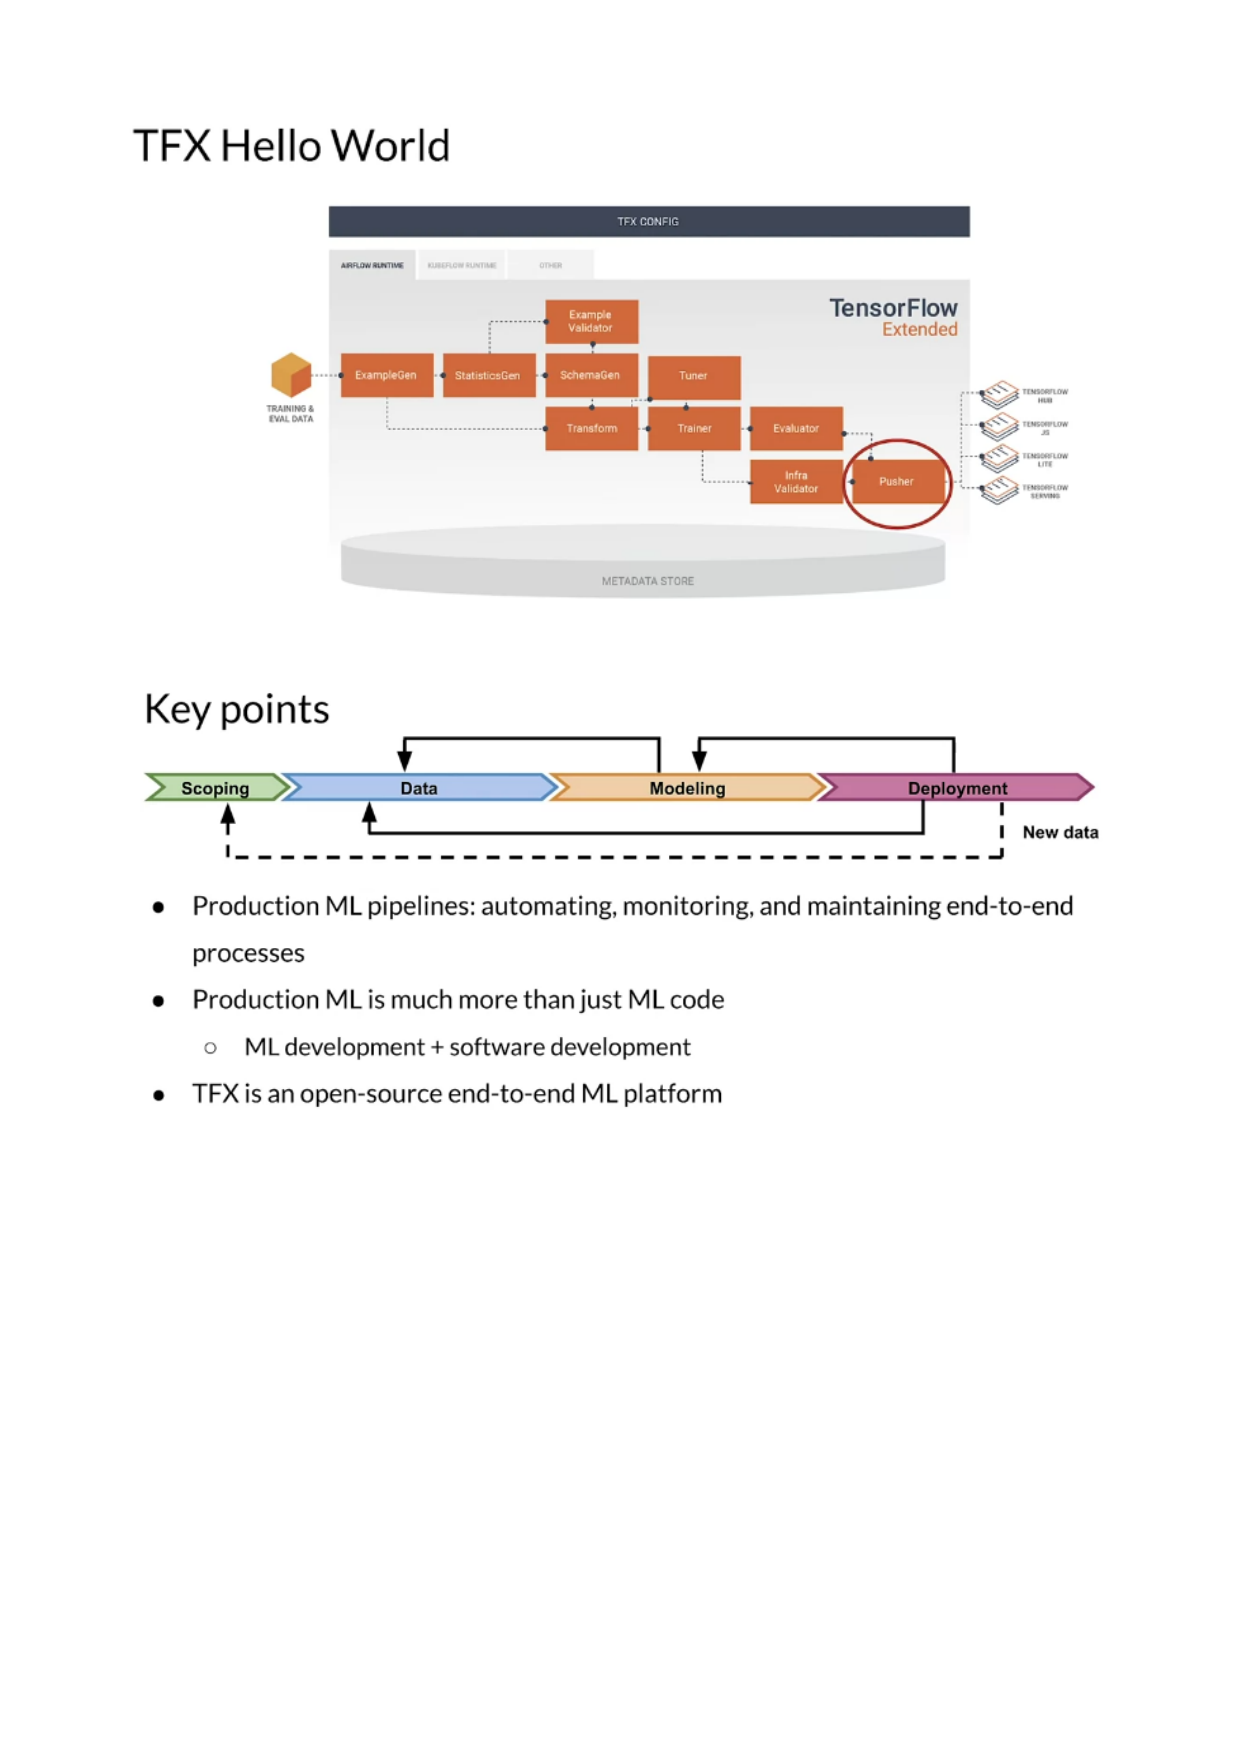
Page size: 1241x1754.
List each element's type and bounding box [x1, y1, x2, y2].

picture [118, 118, 1123, 622]
picture [118, 678, 1123, 1121]
